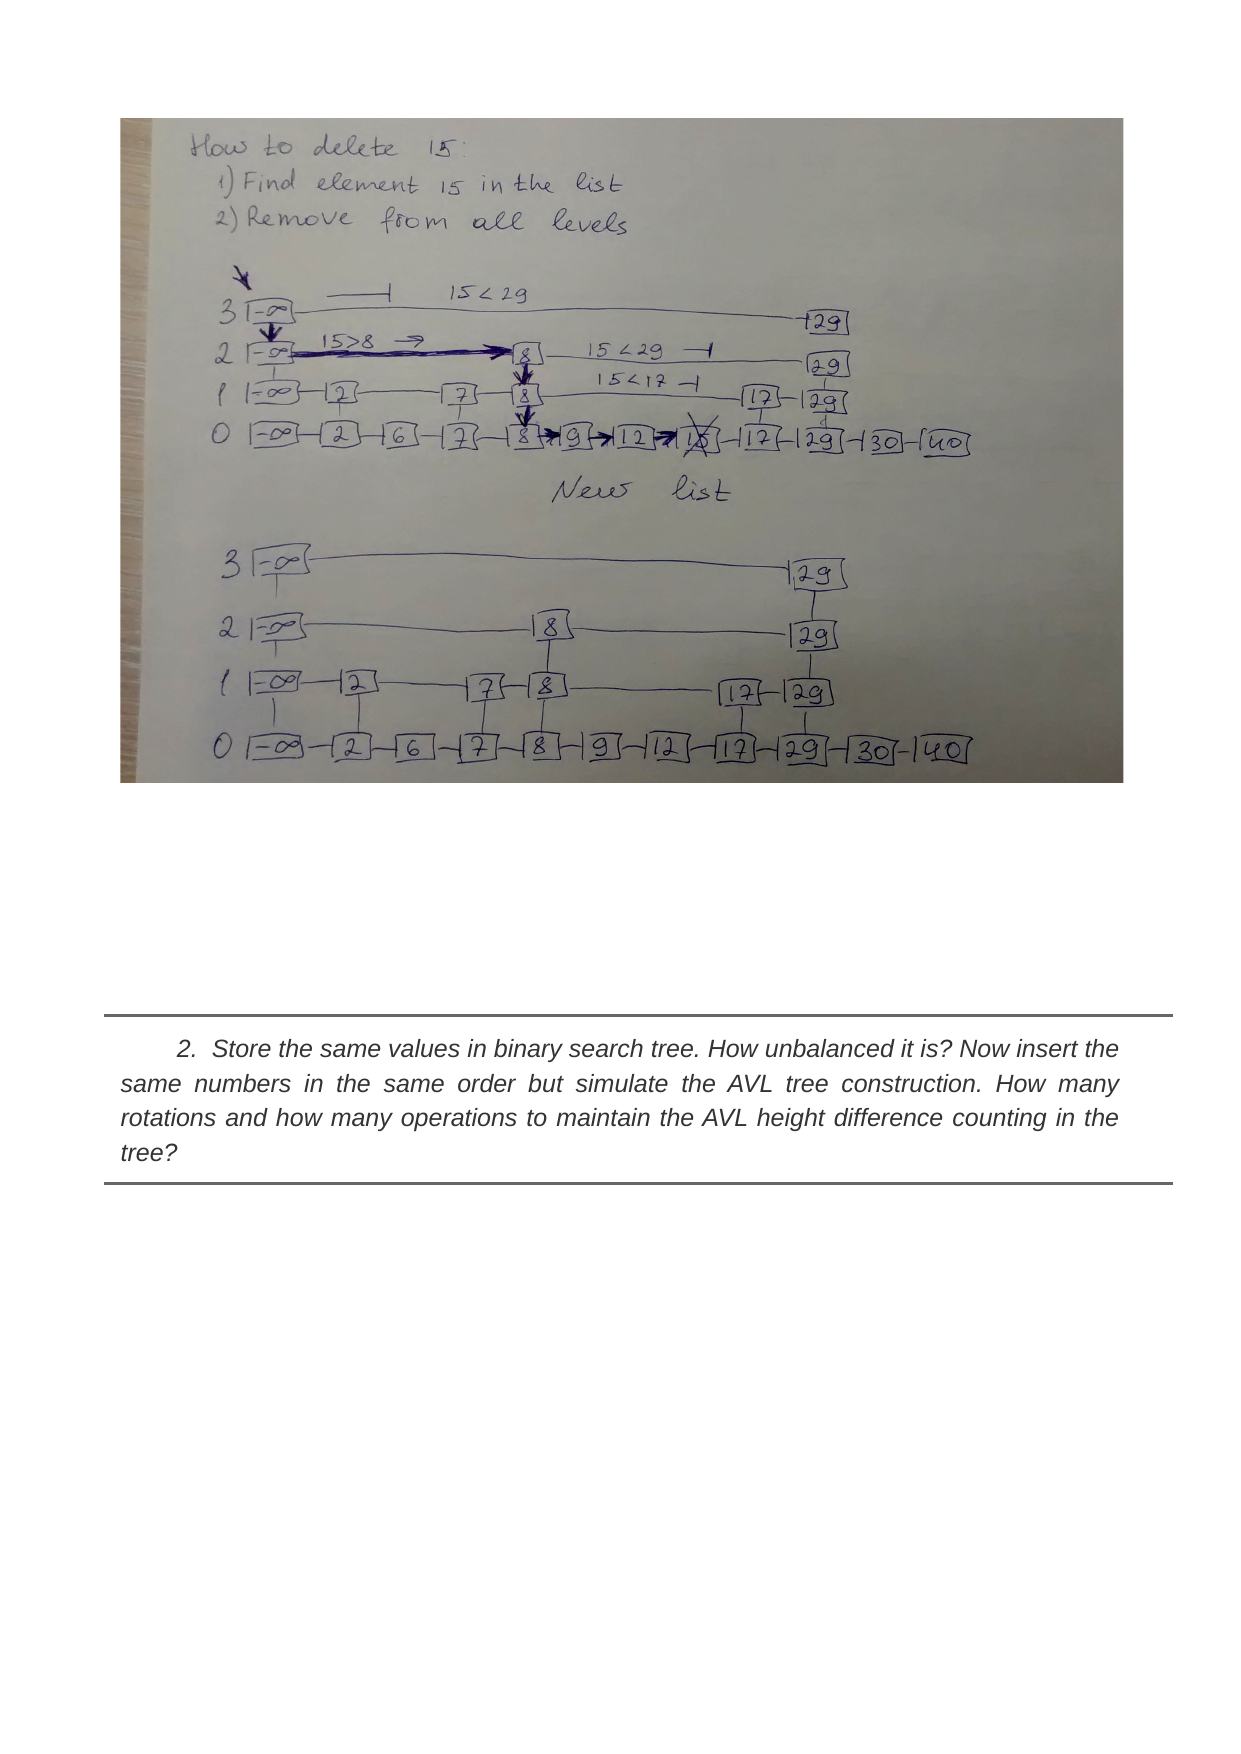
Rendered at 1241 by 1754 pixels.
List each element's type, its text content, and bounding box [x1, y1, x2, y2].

text 2. Store the same values in binary search tree. How unbalanced it is? Now insert the same numbers in the same order but simulate the AVL tree construction. How many rotations and how many operations to maintain the AVL height difference counting in the tree? [120, 1034, 1123, 1166]
